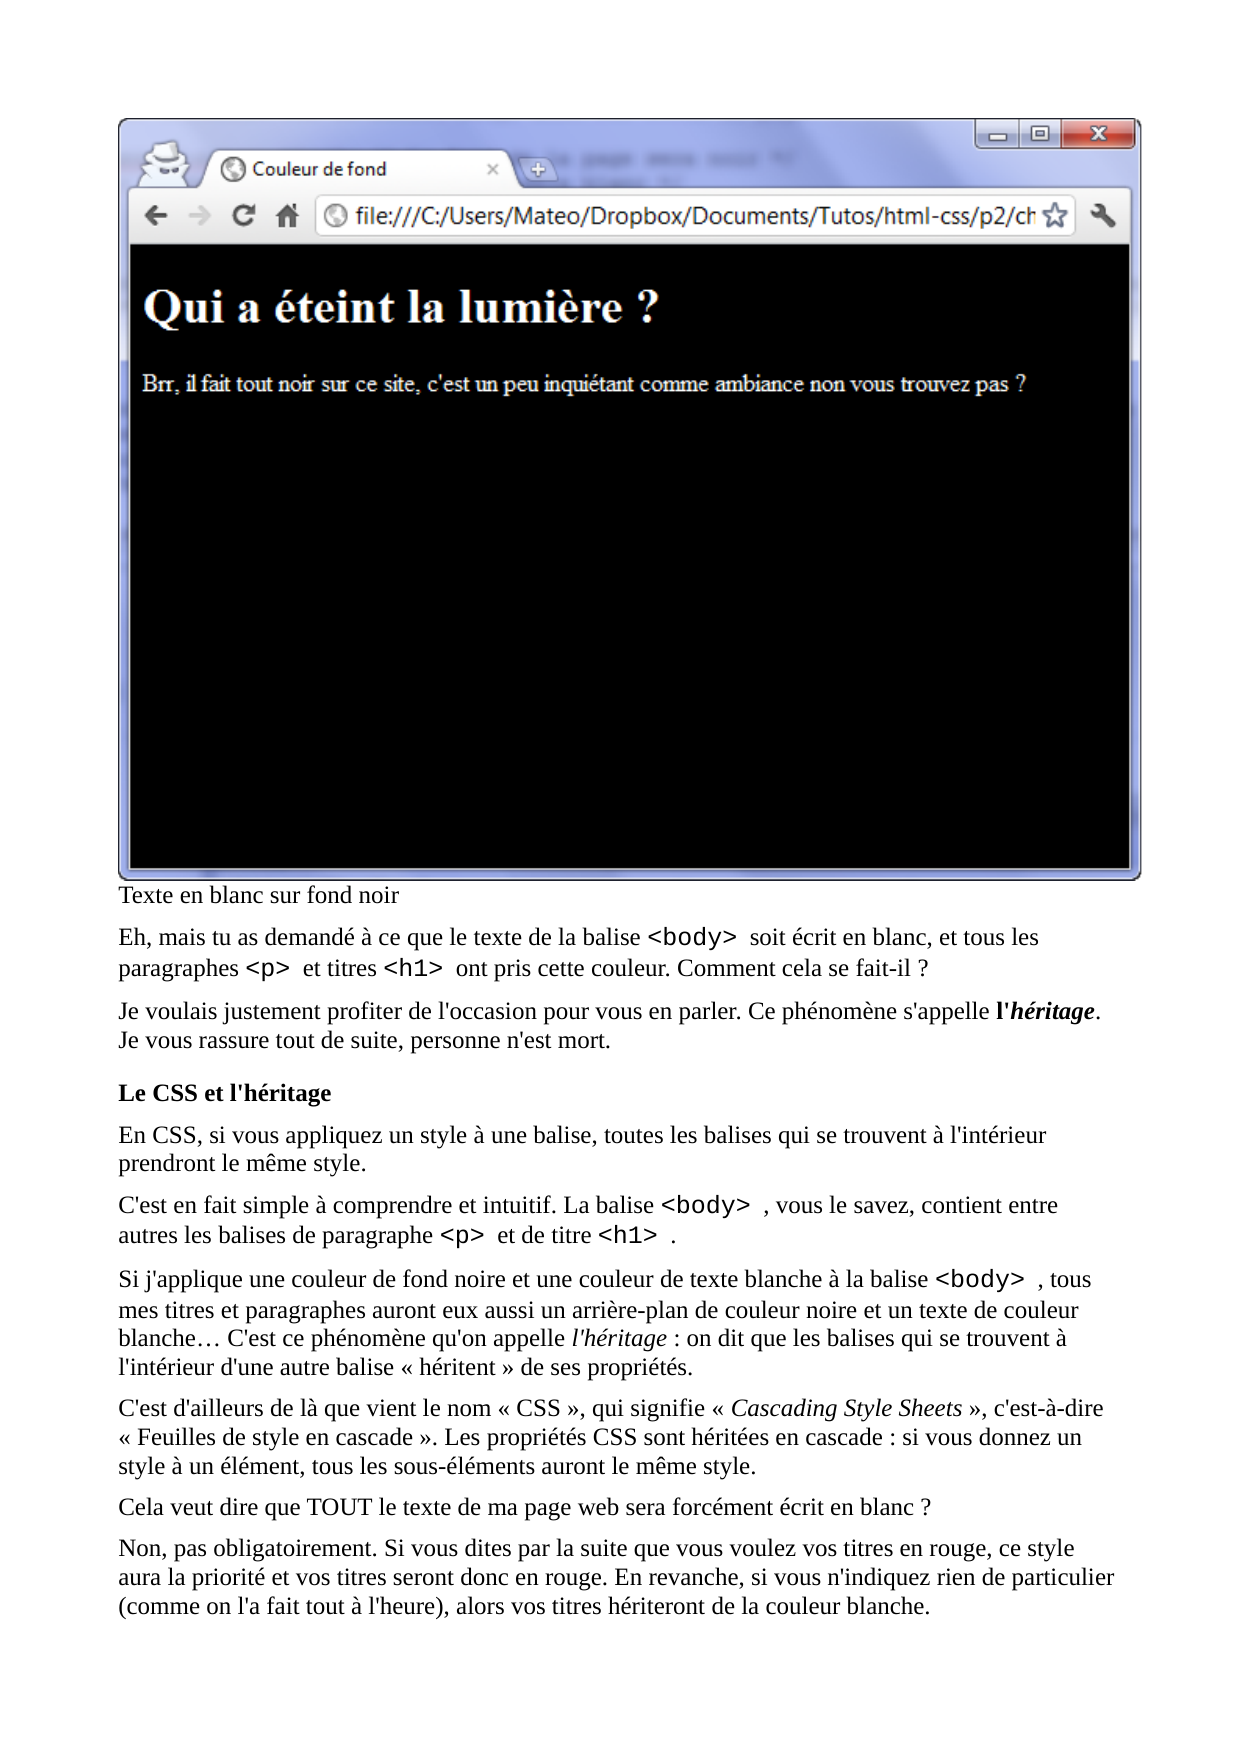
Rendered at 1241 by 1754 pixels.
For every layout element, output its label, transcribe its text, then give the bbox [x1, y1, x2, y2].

text Eh, mais tu as demandé à ce que le texte de la balise <body> soit écrit en blanc, et tous les paragraphes <p> et titres <h1> ont pris cette couleur. Comment cela se fait-il ? [118, 922, 1122, 983]
text En CSS, si vous appliquez un style à une balise, toutes les balises qui se trouvent à l'intérieur prendront le même style. [118, 1120, 1122, 1177]
text Texte en blanc sur fond noir [118, 881, 1122, 909]
text Cela veut dire que TOUT le texte de ma page web sera forcément écrit en blanc ? [118, 1492, 1122, 1521]
text C'est d'ailleurs de là que vient le nom « CSS », qui signifie « Cascading Style Sheets », c'est-à-dire « Feuilles de style en cascade ». Les propriétés CSS sont héritées en cascade : si vous donnez un style à un élément, tous les sous-éléments auront le même style. [118, 1393, 1122, 1480]
text Non, pas obligatoirement. Si vous dites par la suite que vous voulez vos titres en rouge, ce style aura la priorité et vos titres seront donc en rouge. En revanche, si vous n'indiquez rien de particulier (comme on l'a fait tout à l'heure), alors vos titres hériteront de la couleur blanche. [118, 1533, 1122, 1620]
subtitle Le CSS et l'héritage [118, 1078, 1122, 1107]
text C'est en fait simple à comprendre et intuitif. La balise <body> , vous le savez, contient entre autres les balises de paragraphe <p> et de titre <h1> . [118, 1190, 1122, 1251]
text Je voulais justement profiter de l'occasion pour vous en parler. Ce phénomène s'appelle l'héritage. Je vous rassure tout de suite, personne n'est mort. [118, 996, 1122, 1053]
text Si j'applique une couleur de fond noire et une couleur de texte blanche à la balise <body> , tous mes titres et paragraphes auront eux aussi un arrière-plan de couleur noire et un texte de couleur blanche… C'est ce phénomène qu'on appelle l'héritage : on dit que les balises qui se trouvent à l'intérieur d'une autre balise « héritent » de ses propriétés. [118, 1264, 1122, 1381]
picture [118, 118, 1142, 881]
